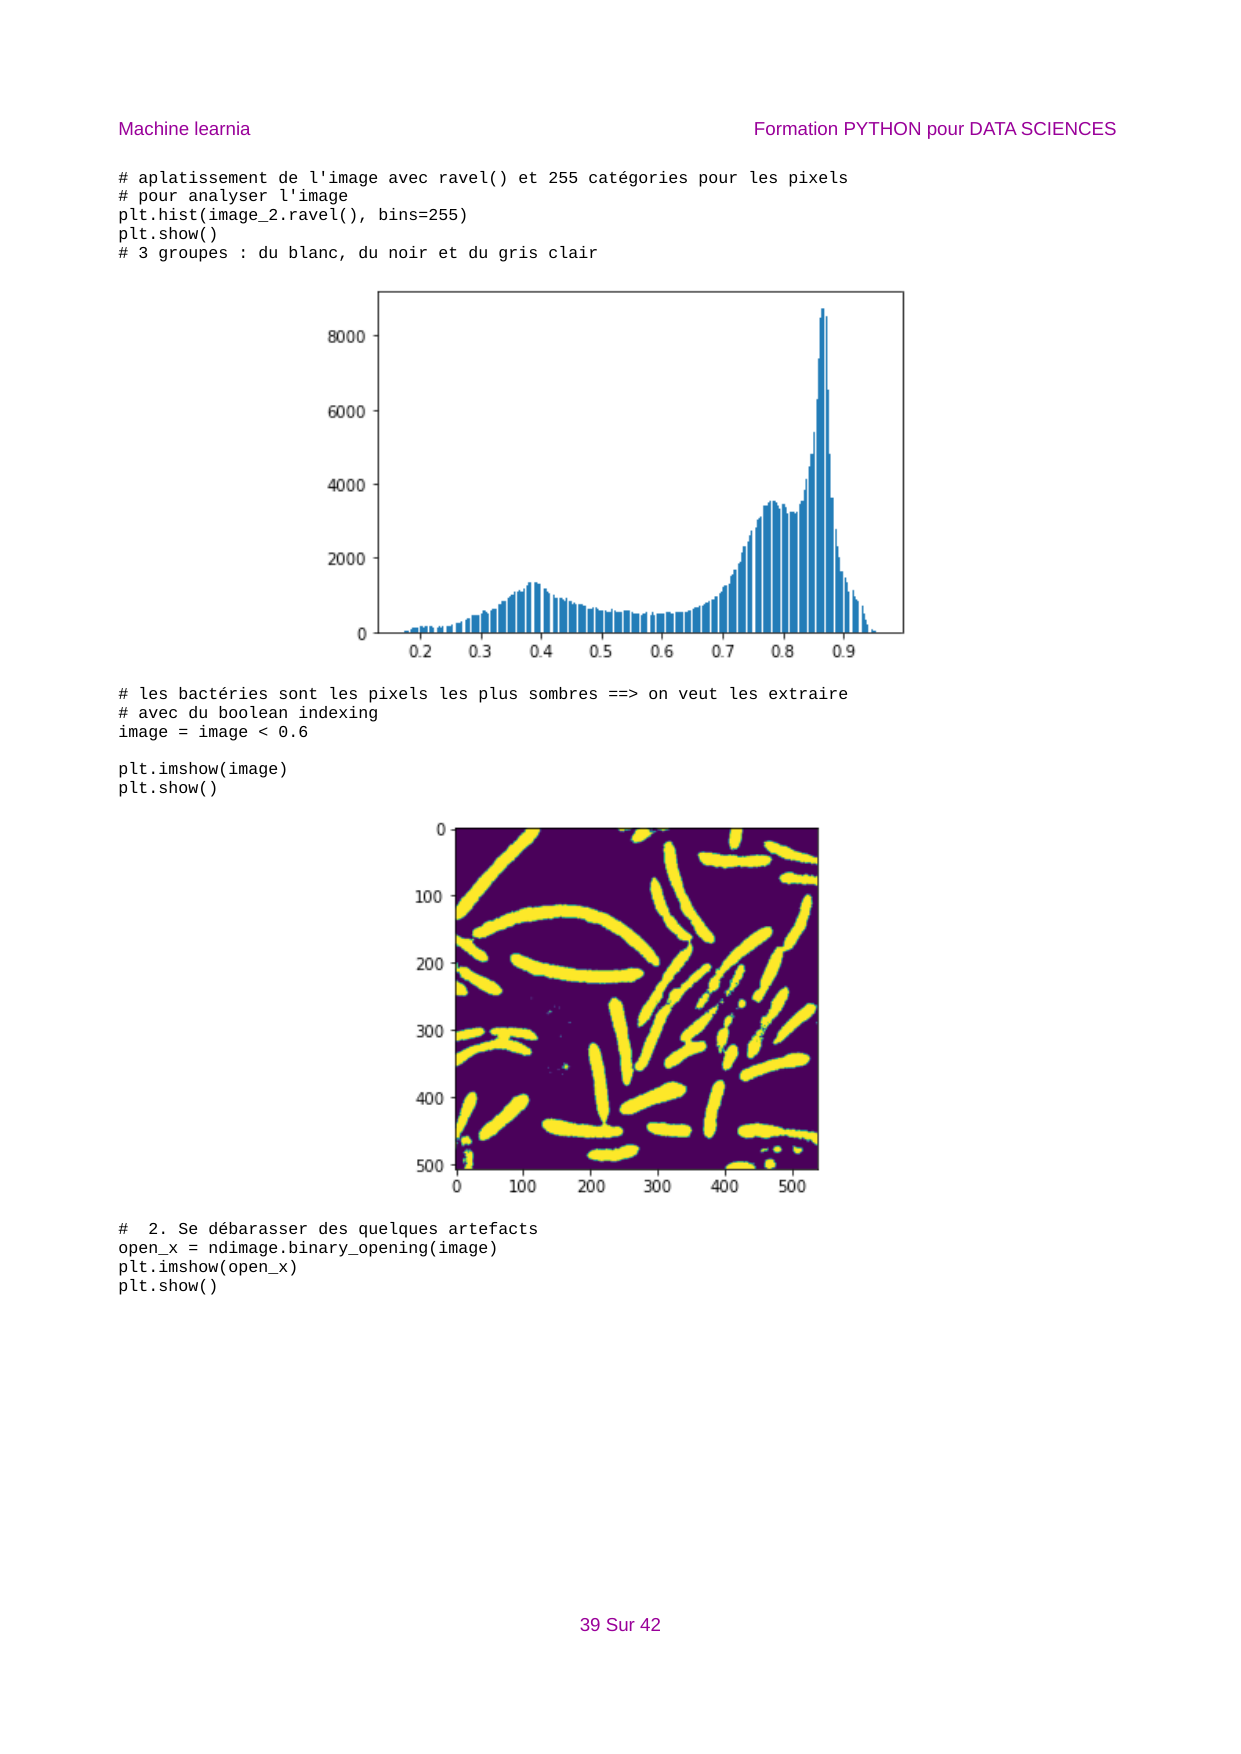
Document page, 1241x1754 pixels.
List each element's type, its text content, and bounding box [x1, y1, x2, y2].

text # 2. Se débarasser des quelques artefacts [118, 1221, 1122, 1239]
text plt.hist(image_2.ravel(), bins=255) [118, 207, 1122, 226]
text # 3 groupes : du blanc, du noir et du gris clair [118, 244, 1122, 263]
text plt.imshow(open_x) [118, 1258, 1122, 1277]
text # pour analyser l'image [118, 188, 1122, 207]
text open_x = ndimage.binary_opening(image) [118, 1239, 1122, 1258]
text plt.show() [118, 1277, 1122, 1296]
picture [302, 282, 938, 667]
text # avec du boolean indexing [118, 704, 1122, 723]
text plt.show() [118, 226, 1122, 244]
text # les bactéries sont les pixels les plus sombres ==> on veut les extraire [118, 686, 1122, 704]
picture [402, 817, 838, 1202]
text plt.imshow(image) [118, 761, 1122, 780]
text plt.show() [118, 780, 1122, 799]
text # aplatissement de l'image avec ravel() et 255 catégories pour les pixels [118, 169, 1122, 188]
text image = image < 0.6 [118, 723, 1122, 742]
